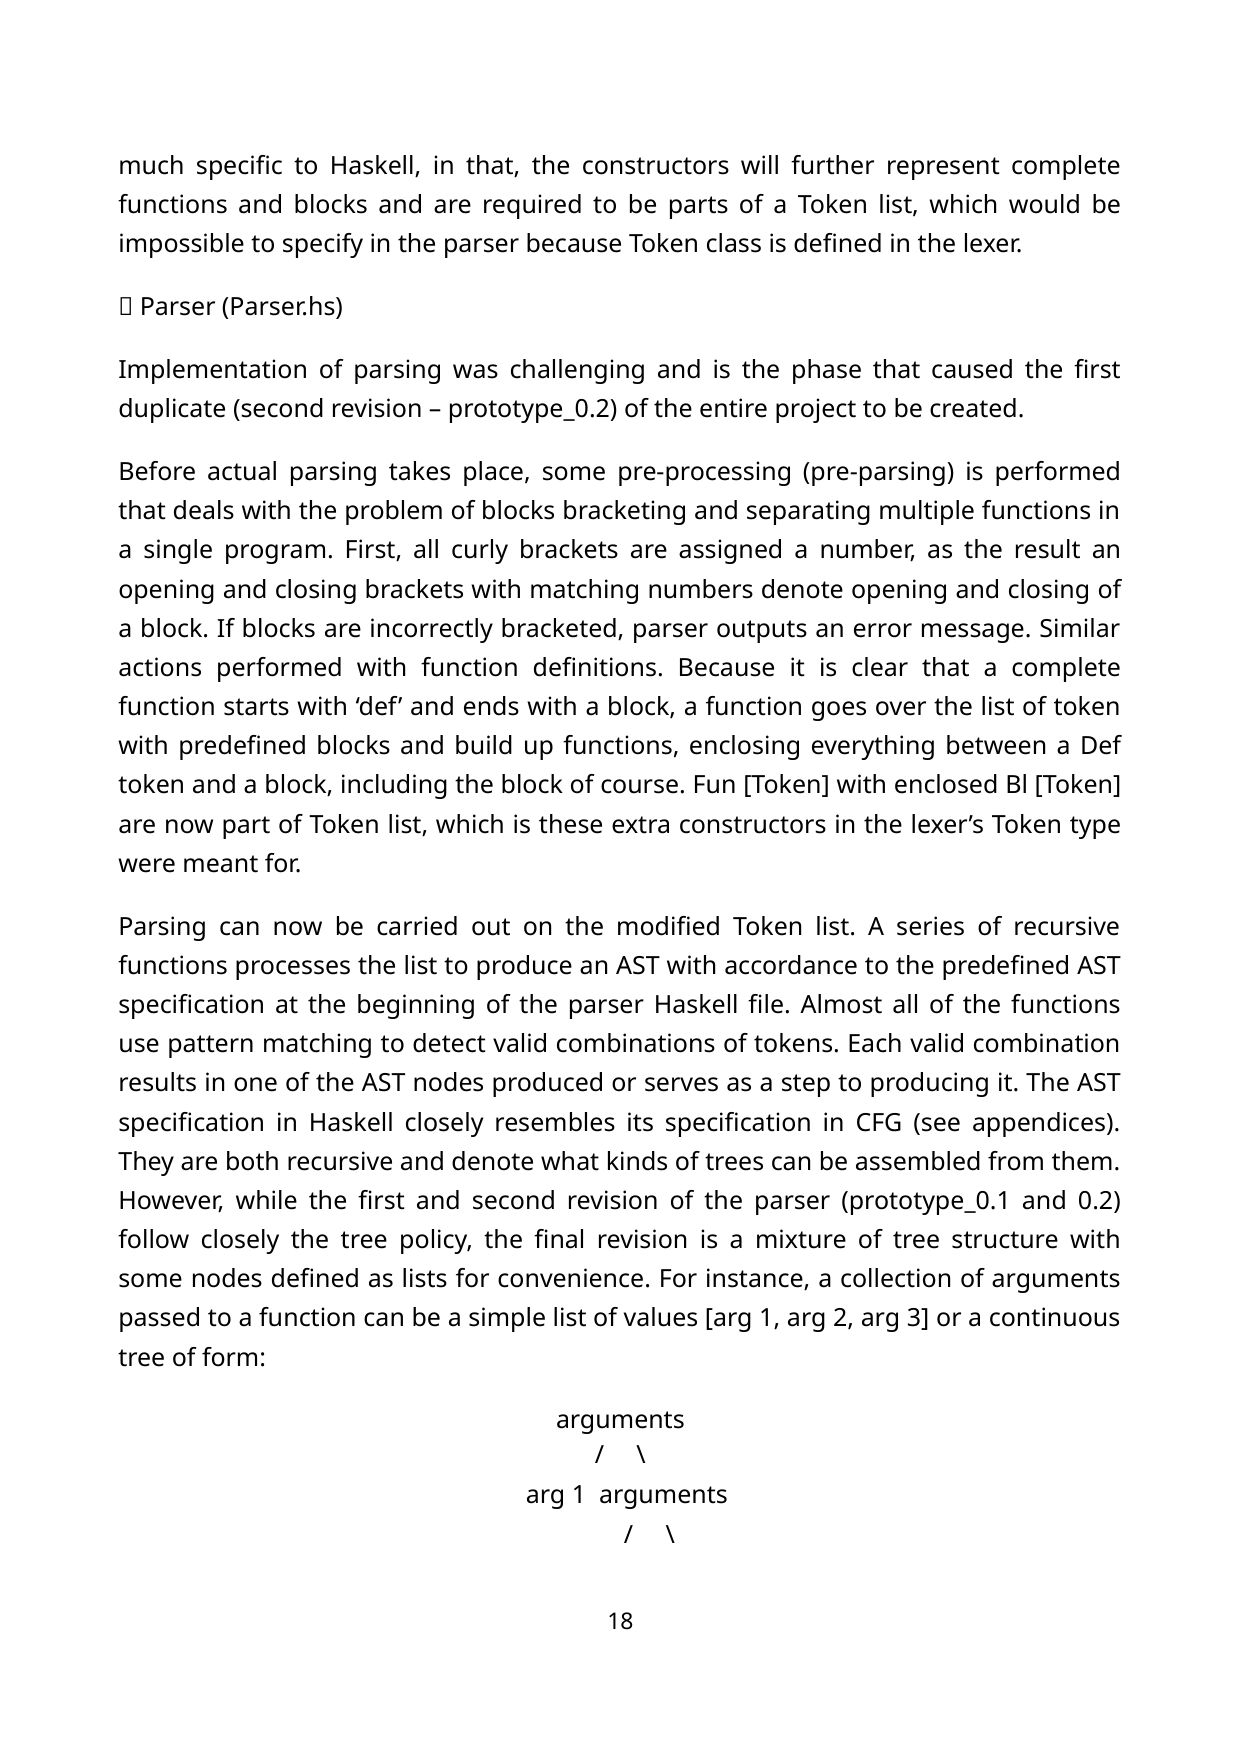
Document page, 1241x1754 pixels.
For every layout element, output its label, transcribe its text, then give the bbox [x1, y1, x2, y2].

text much specific to Haskell, in that, the constructors will further represent complete functions and blocks and are required to be parts of a Token list, which would be impossible to specify in the parser because Token class is defined in the lexer. [118, 148, 1122, 260]
subtitle  Parser (Parser.hs) [118, 289, 1122, 323]
text / \ [118, 1516, 1122, 1550]
text Implementation of parsing was challenging and is the phase that caused the first duplicate (second revision – prototype_0.2) of the entire project to be created. [118, 352, 1122, 425]
text / \ [118, 1436, 1122, 1470]
text arguments [118, 1402, 1122, 1436]
text Parsing can now be carried out on the modified Token list. A series of recursive functions processes the list to produce an AST with accordance to the predefined AST specification at the beginning of the parser Haskell file. Almost all of the functions use pattern matching to detect valid combinations of tokens. Each valid combination results in one of the AST nodes produced or serves as a step to producing it. The AST specification in Haskell closely resembles its specification in CFG (see appendices). They are both recursive and denote what kinds of trees can be assembled from them. However, while the first and second revision of the parser (prototype_0.1 and 0.2) follow closely the tree policy, the final revision is a mixture of tree structure with some nodes defined as lists for convenience. For instance, a collection of arguments passed to a function can be a simple list of values [arg 1, arg 2, arg 3] or a continuous tree of form: [118, 908, 1122, 1373]
text arg 1 arguments [118, 1476, 1122, 1510]
text Before actual parsing takes place, some pre-processing (pre-parsing) is performed that deals with the problem of blocks bracketing and separating multiple functions in a single program. First, all curly brackets are assigned a number, as the result an opening and closing brackets with matching numbers denote opening and closing of a block. If blocks are incorrectly bracketed, parser outputs an error message. Similar actions performed with function definitions. Because it is clear that a complete function starts with ‘def’ and ends with a block, a function goes over the list of token with predefined blocks and build up functions, enclosing everything between a Def token and a block, including the block of course. Fun [Token] with enclosed Bl [Token] are now part of Token list, which is these extra constructors in the lexer’s Token type were meant for. [118, 454, 1122, 879]
